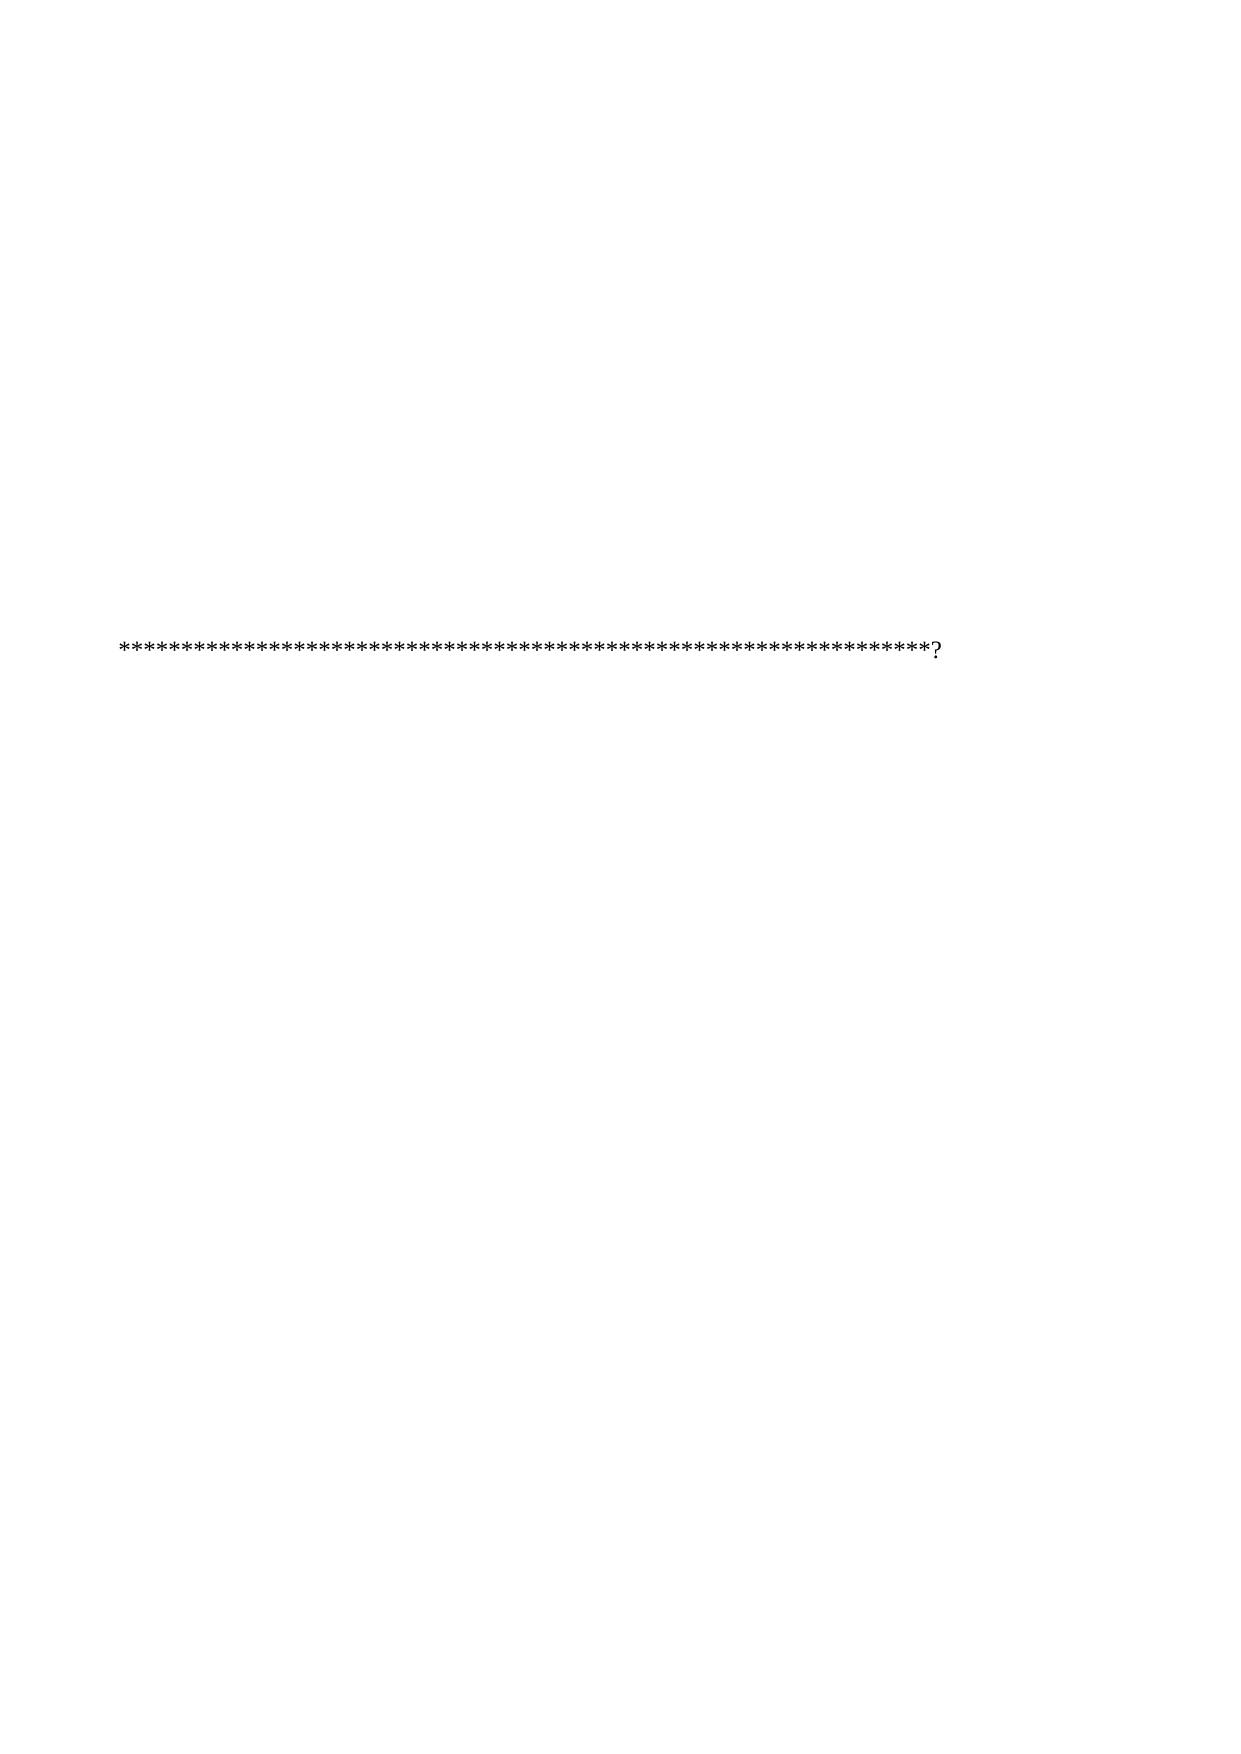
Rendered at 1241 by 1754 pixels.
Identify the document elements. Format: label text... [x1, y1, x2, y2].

text *****************************************************************? [118, 636, 1122, 664]
